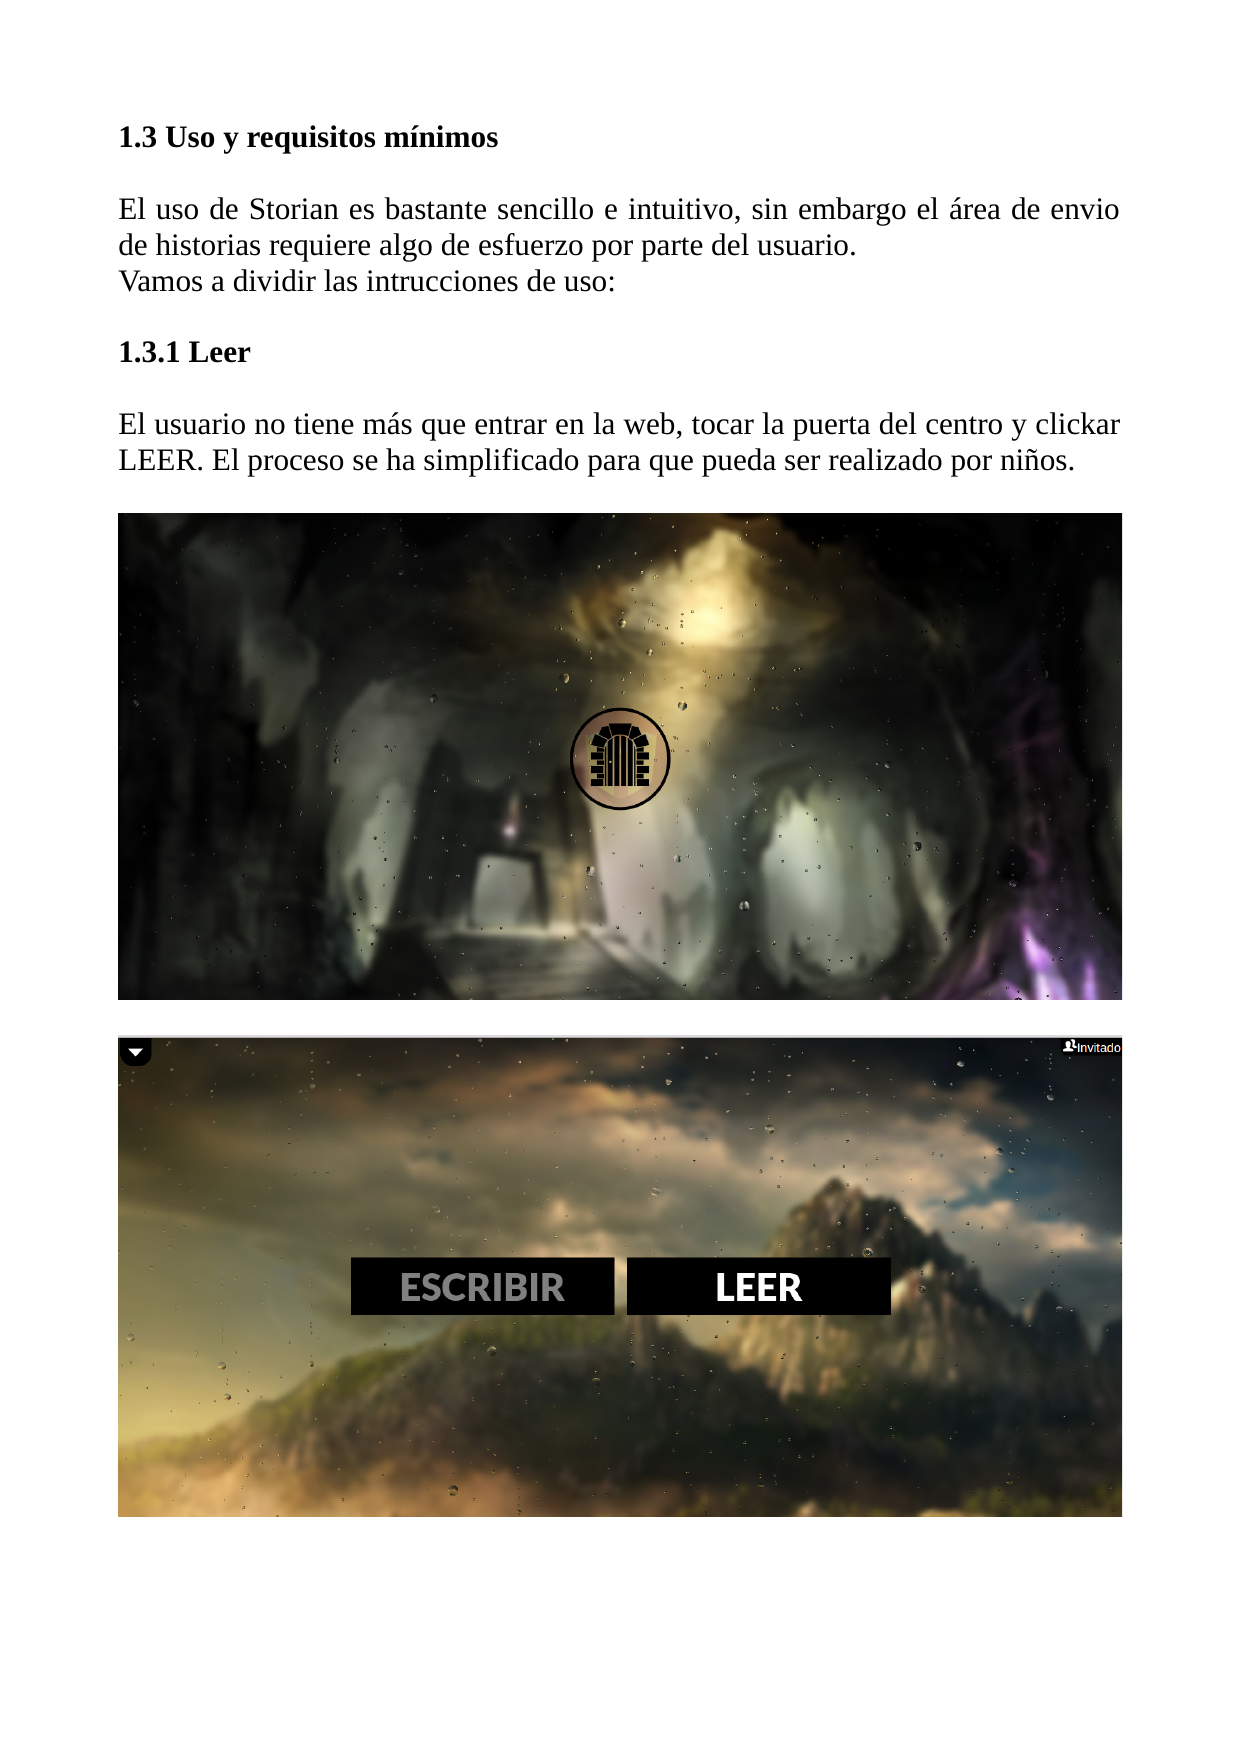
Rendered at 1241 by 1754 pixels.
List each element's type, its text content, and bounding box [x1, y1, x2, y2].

text El uso de Storian es bastante sencillo e intuitivo, sin embargo el área de envio de historias requiere algo de esfuerzo por parte del usuario. [118, 190, 1122, 262]
text 1.3.1 Leer [118, 334, 1122, 370]
text 1.3 Uso y requisitos mínimos [118, 118, 1122, 154]
text El usuario no tiene más que entrar en la web, tocar la puerta del centro y clickar LEER. El proceso se ha simplificado para que pueda ser realizado por niños. [118, 406, 1122, 477]
picture [118, 513, 1123, 1000]
picture [118, 1035, 1123, 1517]
text Vamos a dividir las intrucciones de uso: [118, 262, 1122, 298]
